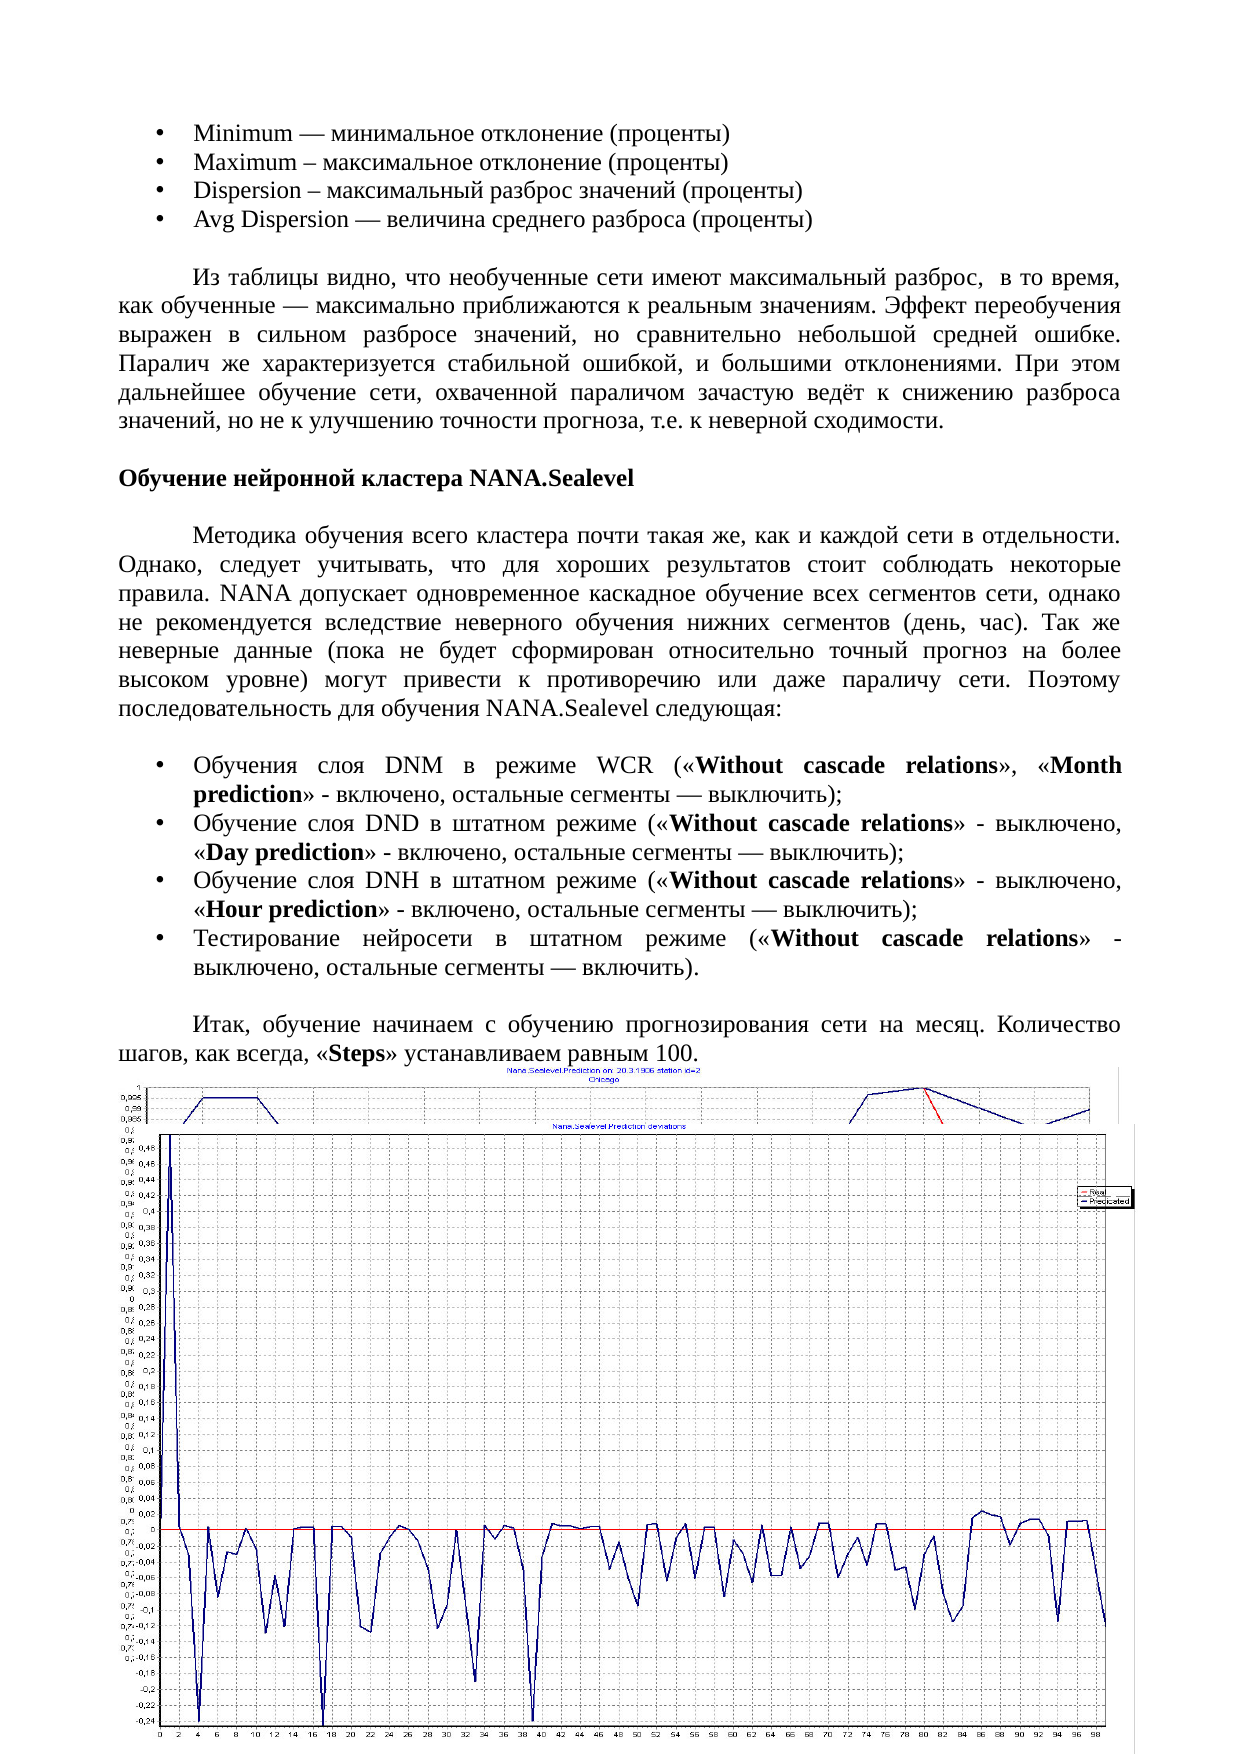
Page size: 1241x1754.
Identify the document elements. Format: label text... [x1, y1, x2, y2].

list Maximum – максимальное отклонение (проценты) [156, 147, 1122, 176]
list Avg Dispersion — величина среднего разброса (проценты) [156, 204, 1122, 233]
text Методика обучения всего кластера почти такая же, как и каждой сети в отдельности. Однако, следует учитывать, что для хороших результатов стоит соблюдать некоторые правила. NANA допускает одновременное каскадное обучение всех сегментов сети, однако не рекомендуется вследствие неверного обучения нижних сегментов (день, час). Так же неверные данные (пока не будет сформирован относительно точный прогноз на более высоком уровне) могут привести к противоречию или даже параличу сети. Поэтому последовательность для обучения NANA.Sealevel следующая: [118, 521, 1122, 722]
text Обучение нейронной кластера NANA.Sealevel [118, 463, 1122, 492]
text Итак, обучение начинаем с обучению прогнозирования сети на месяц. Количество шагов, как всегда, «Steps» устанавливаем равным 100. [118, 1009, 1122, 1067]
list Обучение слоя DND в штатном режиме («Without cascade relations» - выключено, «Day prediction» - включено, остальные сегменты — выключить); [156, 808, 1122, 866]
picture [118, 1067, 1138, 1754]
text Из таблицы видно, что необученные сети имеют максимальный разброс, в то время, как обученные — максимально приближаются к реальным значениям. Эффект переобучения выражен в сильном разбросе значений, но сравнительно небольшой средней ошибке. Паралич же характеризуется стабильной ошибкой, и большими отклонениями. При этом дальнейшее обучение сети, охваченной параличом зачастую ведёт к снижению разброса значений, но не к улучшению точности прогноза, т.е. к неверной сходимости. [118, 262, 1122, 434]
list Dispersion – максимальный разброс значений (проценты) [156, 176, 1122, 204]
list Minimum — минимальное отклонение (проценты) [156, 118, 1122, 147]
list Обучение слоя DNH в штатном режиме («Without cascade relations» - выключено, «Hour prediction» - включено, остальные сегменты — выключить); [156, 866, 1122, 923]
list Тестирование нейросети в штатном режиме («Without cascade relations» - выключено, остальные сегменты — включить). [156, 923, 1122, 981]
list Обучения слоя DNM в режиме WCR («Without cascade relations», «Month prediction» - включено, остальные сегменты — выключить); [156, 751, 1122, 808]
